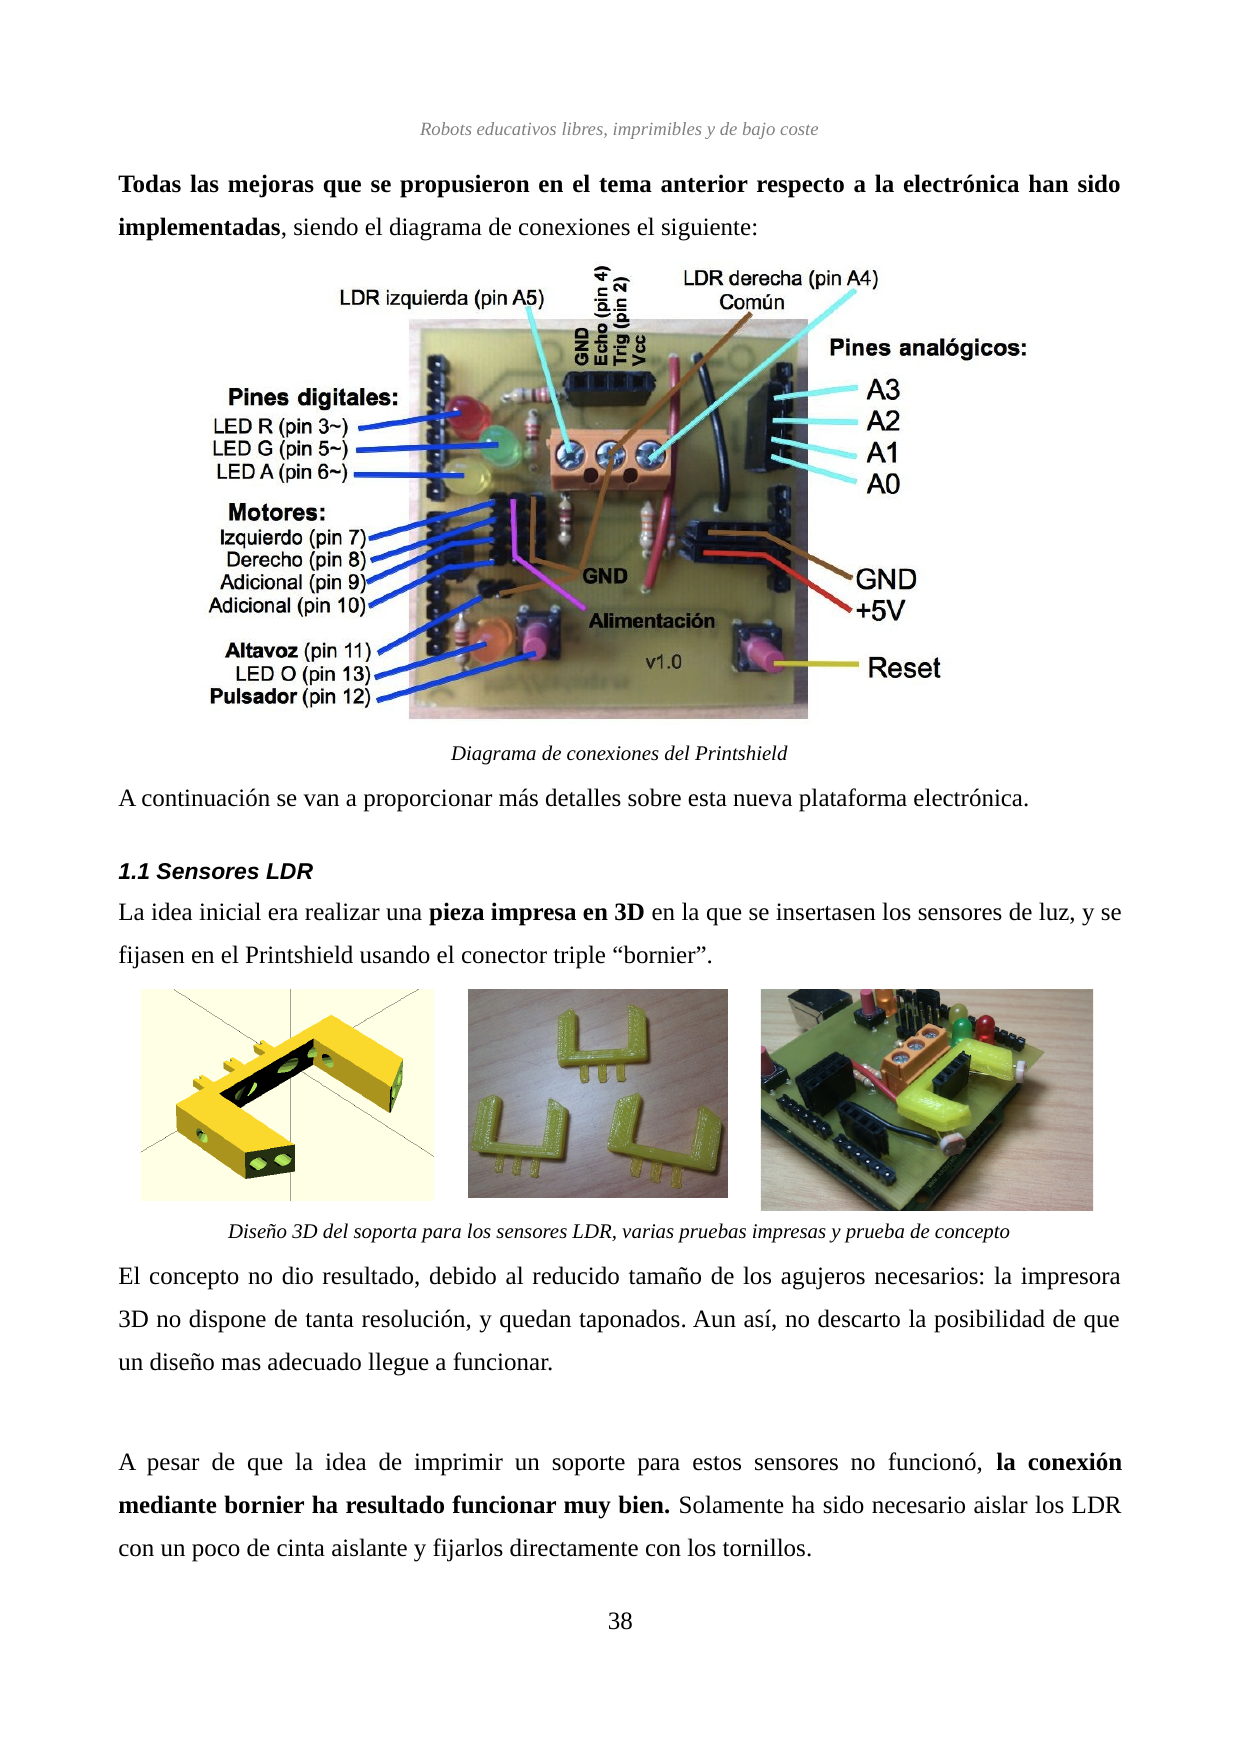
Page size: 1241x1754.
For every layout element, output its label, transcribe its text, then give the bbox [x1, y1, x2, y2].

picture [201, 261, 1040, 729]
picture [760, 989, 1094, 1211]
text La idea inicial era realizar una pieza impresa en 3D en la que se insertasen los sensores de luz, y se fijasen en el Printshield usando el conector triple “bornier”. [118, 897, 1122, 969]
picture [468, 989, 728, 1198]
text El concepto no dio resultado, debido al reducido tamaño de los agujeros necesarios: la impresora 3D no dispone de tanta resolución, y quedan taponados. Aun así, no descarto la posibilidad de que un diseño mas adecuado llegue a funcionar. [118, 1261, 1122, 1376]
text A pesar de que la idea de imprimir un soporte para estos sensores no funcionó, la conexión mediante bornier ha resultado funcionar muy bien. Solamente ha sido necesario aislar los LDR con un poco de cinta aislante y fijarlos directamente con los tornillos. [118, 1447, 1122, 1562]
picture [140, 989, 434, 1201]
text Diseño 3D del soporta para los sensores LDR, varias pruebas impresas y prueba de concepto [118, 989, 1122, 1243]
text A continuación se van a proporcionar más detalles sobre esta nueva plataforma electrónica. [118, 783, 1122, 812]
text Todas las mejoras que se propusieron en el tema anterior respecto a la electrónica han sido implementadas, siendo el diagrama de conexiones el siguiente: [118, 169, 1122, 241]
subtitle 1.1 Sensores LDR [118, 858, 1122, 884]
text Diagrama de conexiones del Printshield [118, 262, 1122, 765]
